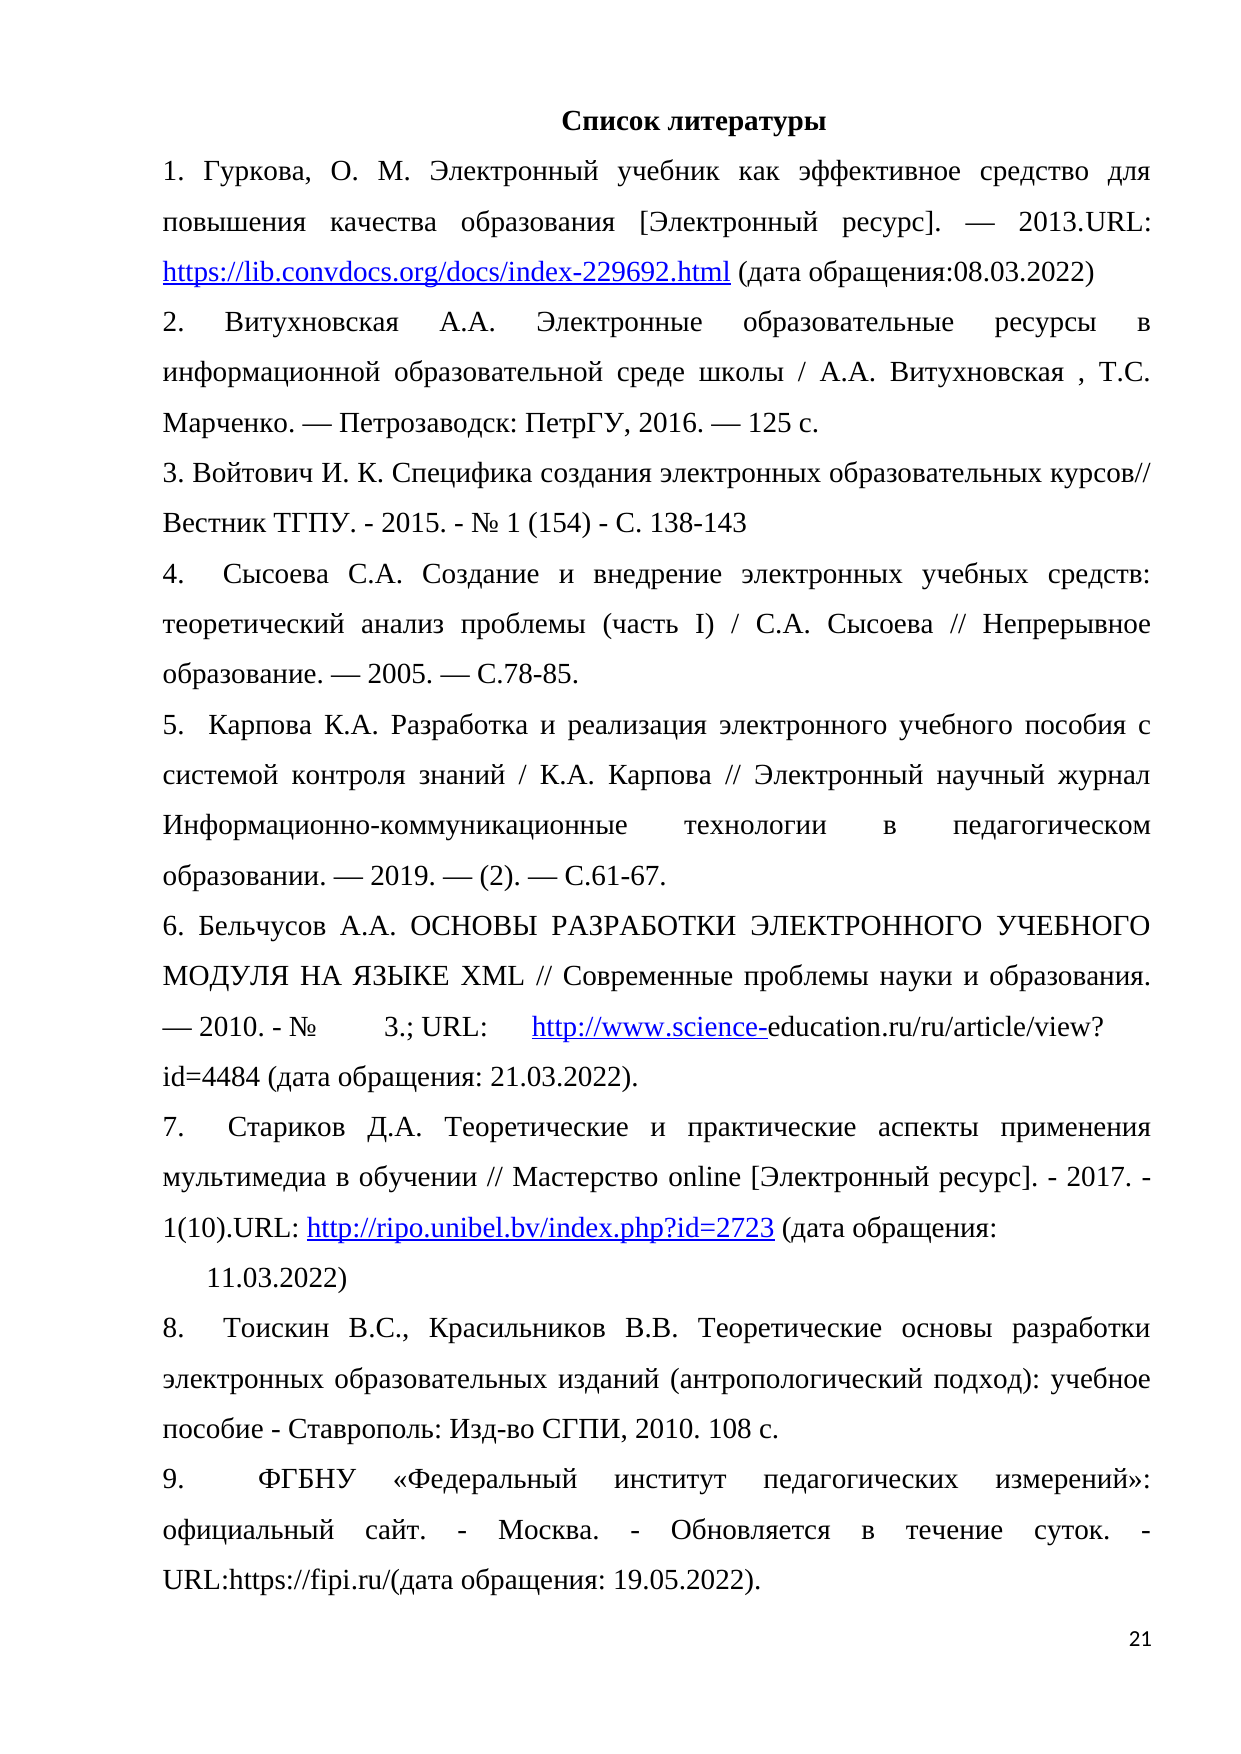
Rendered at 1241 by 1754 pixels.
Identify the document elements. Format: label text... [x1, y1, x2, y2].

text 7. Стариков Д.А. Теоретические и практические аспекты применения мультимедиа в обучении // Мастерство online [Электронный ресурс]. - 2017. - 1(10).URL: http://ripo.unibel.bv/index.php?id=2723 (дата обращения: [162, 1109, 1152, 1243]
text 11.03.2022) [206, 1260, 1152, 1294]
text 8. Тоискин В.С., Красильников В.В. Теоретические основы разработки электронных образовательных изданий (антропологический подход): учебное пособие - Ставрополь: Изд-во СГПИ, 2010. 108 с. [162, 1311, 1152, 1445]
text 6. Бельчусов А.А. ОСНОВЫ РАЗРАБОТКИ ЭЛЕКТРОННОГО УЧЕБНОГО МОДУЛЯ НА ЯЗЫКЕ XML // Современные проблемы науки и образования. — 2010. - № 3.; URL: http://www.science-education.ru/ru/article/view?id=4484 (дата обращения: 21.03.2022). [162, 908, 1152, 1092]
text 9. ФГБНУ «Федеральный институт педагогических измерений»: официальный сайт. - Москва. - Обновляется в течение суток. - URL:https://fipi.ru/(дата обращения: 19.05.2022). [162, 1461, 1152, 1596]
text Список литературы [162, 103, 1152, 137]
text 5. Карпова К.А. Разработка и реализация электронного учебного пособия с системой контроля знаний / К.А. Карпова // Электронный научный журнал Информационно-коммуникационные технологии в педагогическом образовании. — 2019. — (2). — С.61-67. [162, 707, 1152, 891]
text 4. Сысоева С.А. Создание и внедрение электронных учебных средств: теоретический анализ проблемы (часть I) / С.А. Сысоева // Непрерывное образование. — 2005. — С.78-85. [162, 556, 1152, 690]
text 1. Гуркова, О. М. Электронный учебник как эффективное средство для повышения качества образования [Электронный ресурс]. — 2013.URL: https://lib.convdocs.org/docs/index-229692.html (дата обращения:08.03.2022) [162, 153, 1152, 287]
text 3. Войтович И. К. Специфика создания электронных образовательных курсов// Вестник ТГПУ. - 2015. - № 1 (154) - С. 138-143 [162, 455, 1152, 539]
text 2. Витухновская А.А. Электронные образовательные ресурсы в информационной образовательной среде школы / А.А. Витухновская , Т.С. Марченко. — Петрозаводск: ПетрГУ, 2016. — 125 с. [162, 304, 1152, 438]
